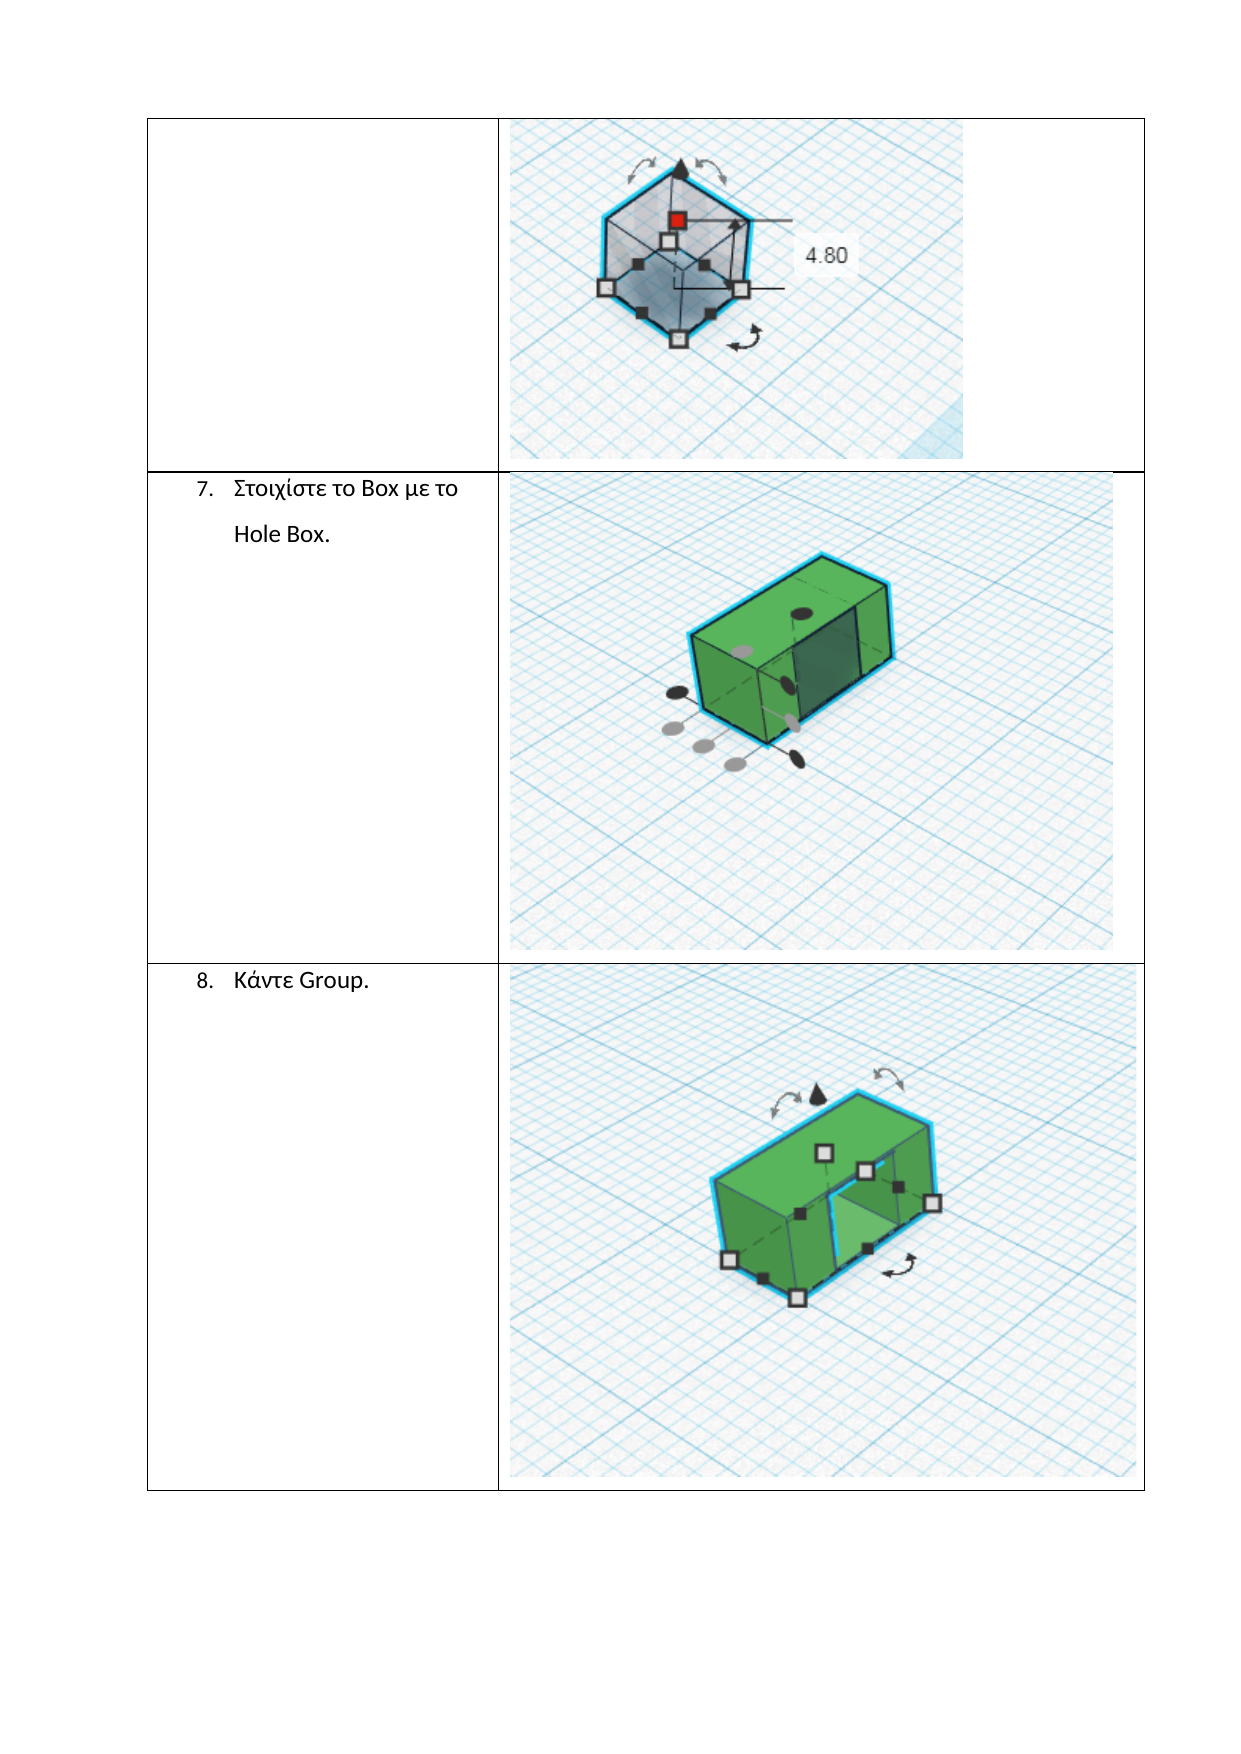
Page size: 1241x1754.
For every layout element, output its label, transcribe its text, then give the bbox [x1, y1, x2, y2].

table_cell [148, 119, 498, 471]
table_cell [499, 473, 1144, 963]
table_cell [499, 119, 1144, 471]
table_cell Κάντε Group. [148, 964, 498, 1490]
table_cell [499, 964, 1144, 1490]
table_cell Στοιχίστε το Box με το Hole Box. [148, 473, 498, 963]
